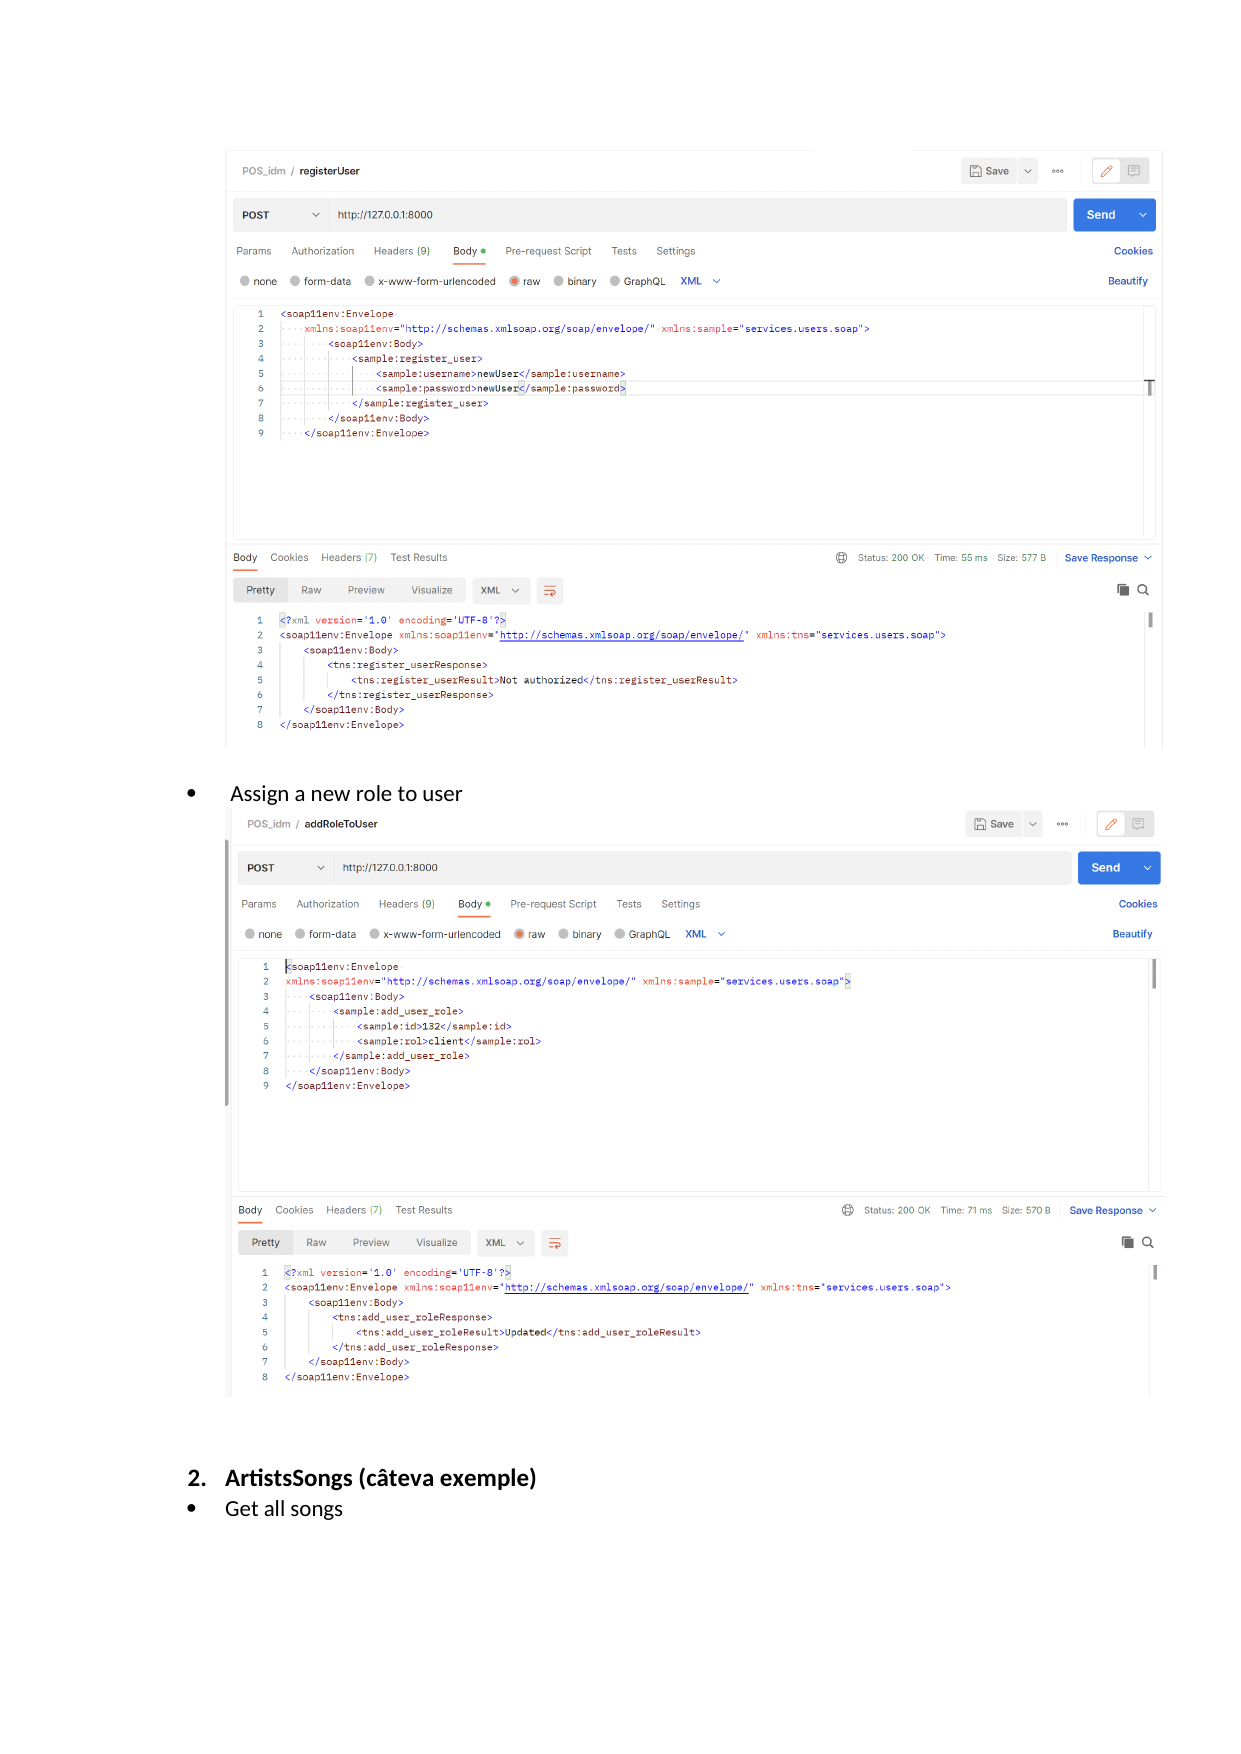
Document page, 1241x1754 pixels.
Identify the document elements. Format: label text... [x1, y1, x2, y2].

list ArtistsSongs (câteva exemple) [187, 1462, 1090, 1492]
list Get all songs [187, 1494, 1090, 1522]
list Assign a new role to user [187, 779, 1090, 1397]
